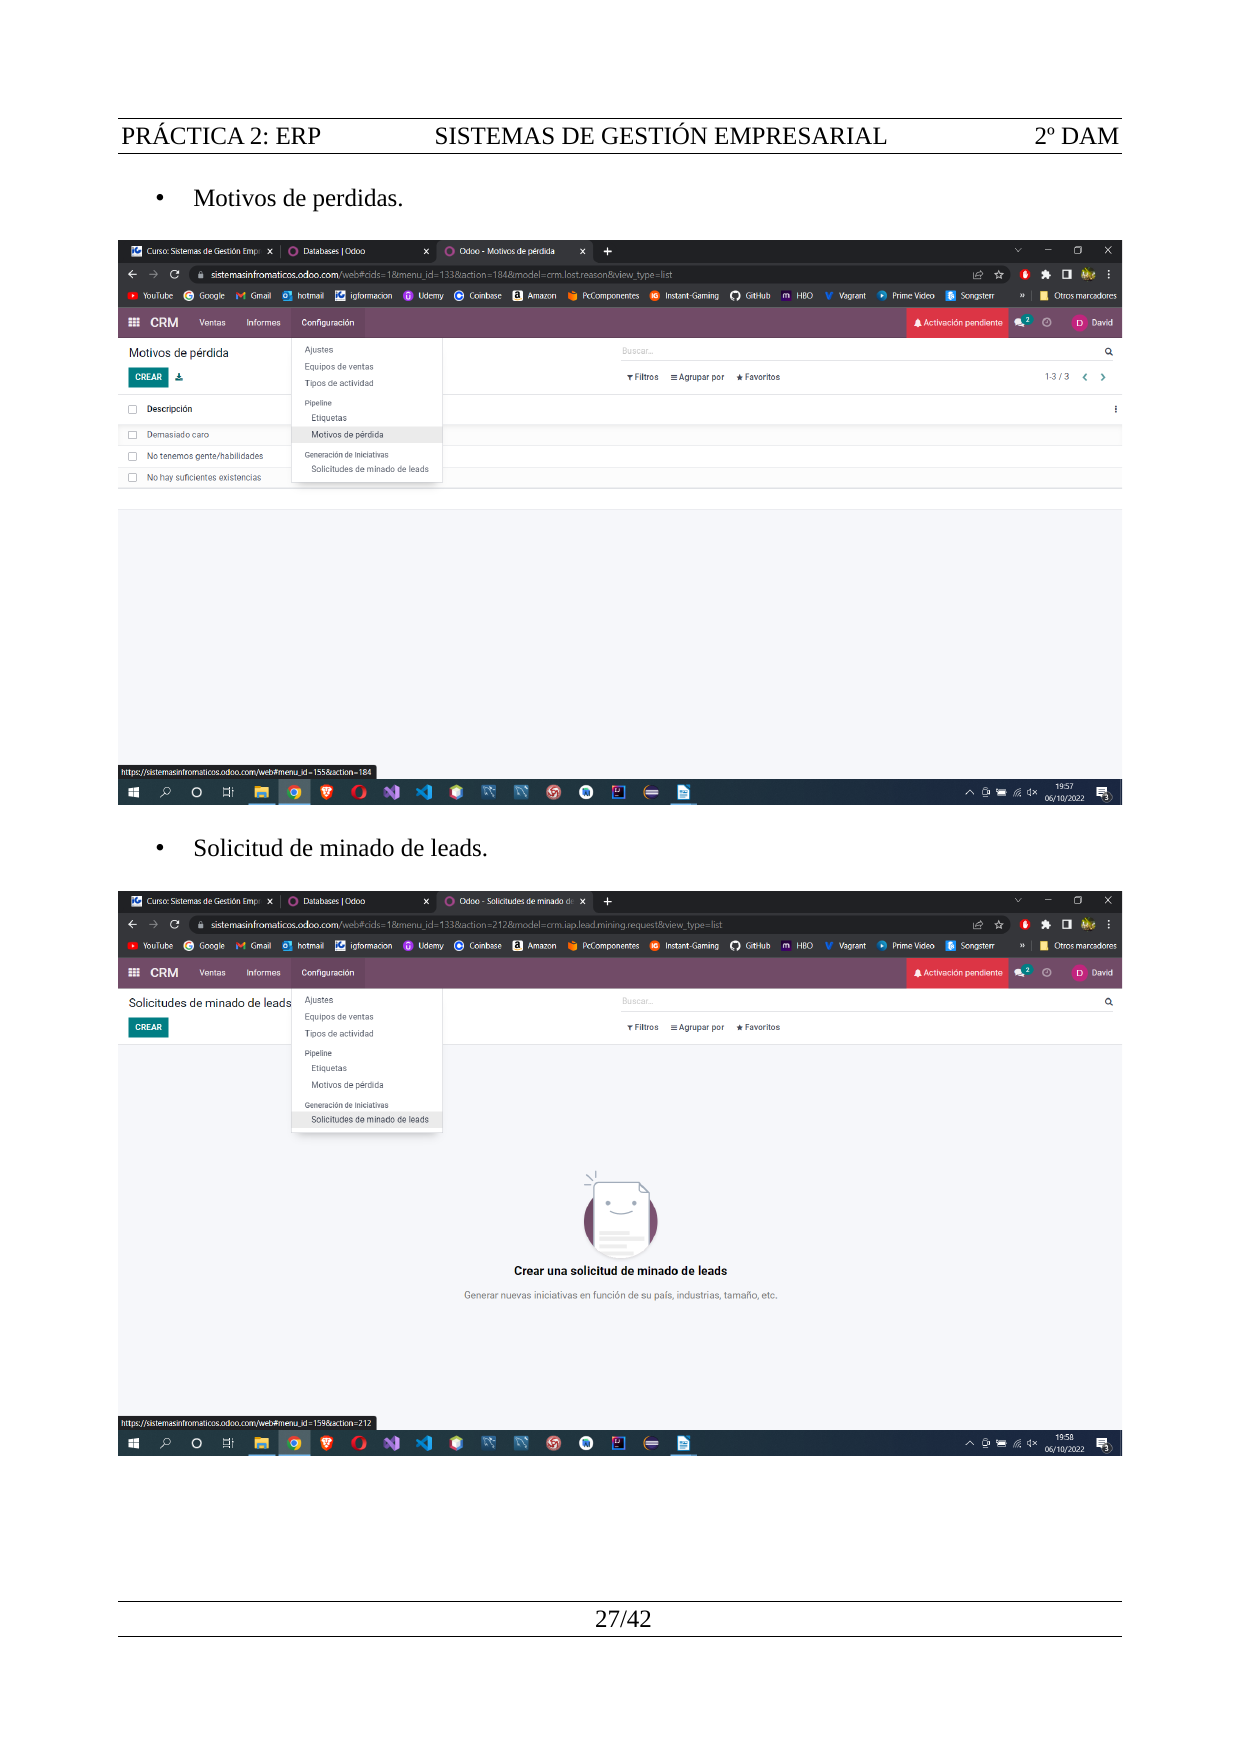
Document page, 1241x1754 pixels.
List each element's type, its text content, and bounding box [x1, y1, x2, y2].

picture [118, 240, 1123, 805]
list Solicitud de minado de leads. [156, 833, 1122, 862]
list Motivos de perdidas. [156, 183, 1122, 211]
picture [118, 891, 1123, 1456]
